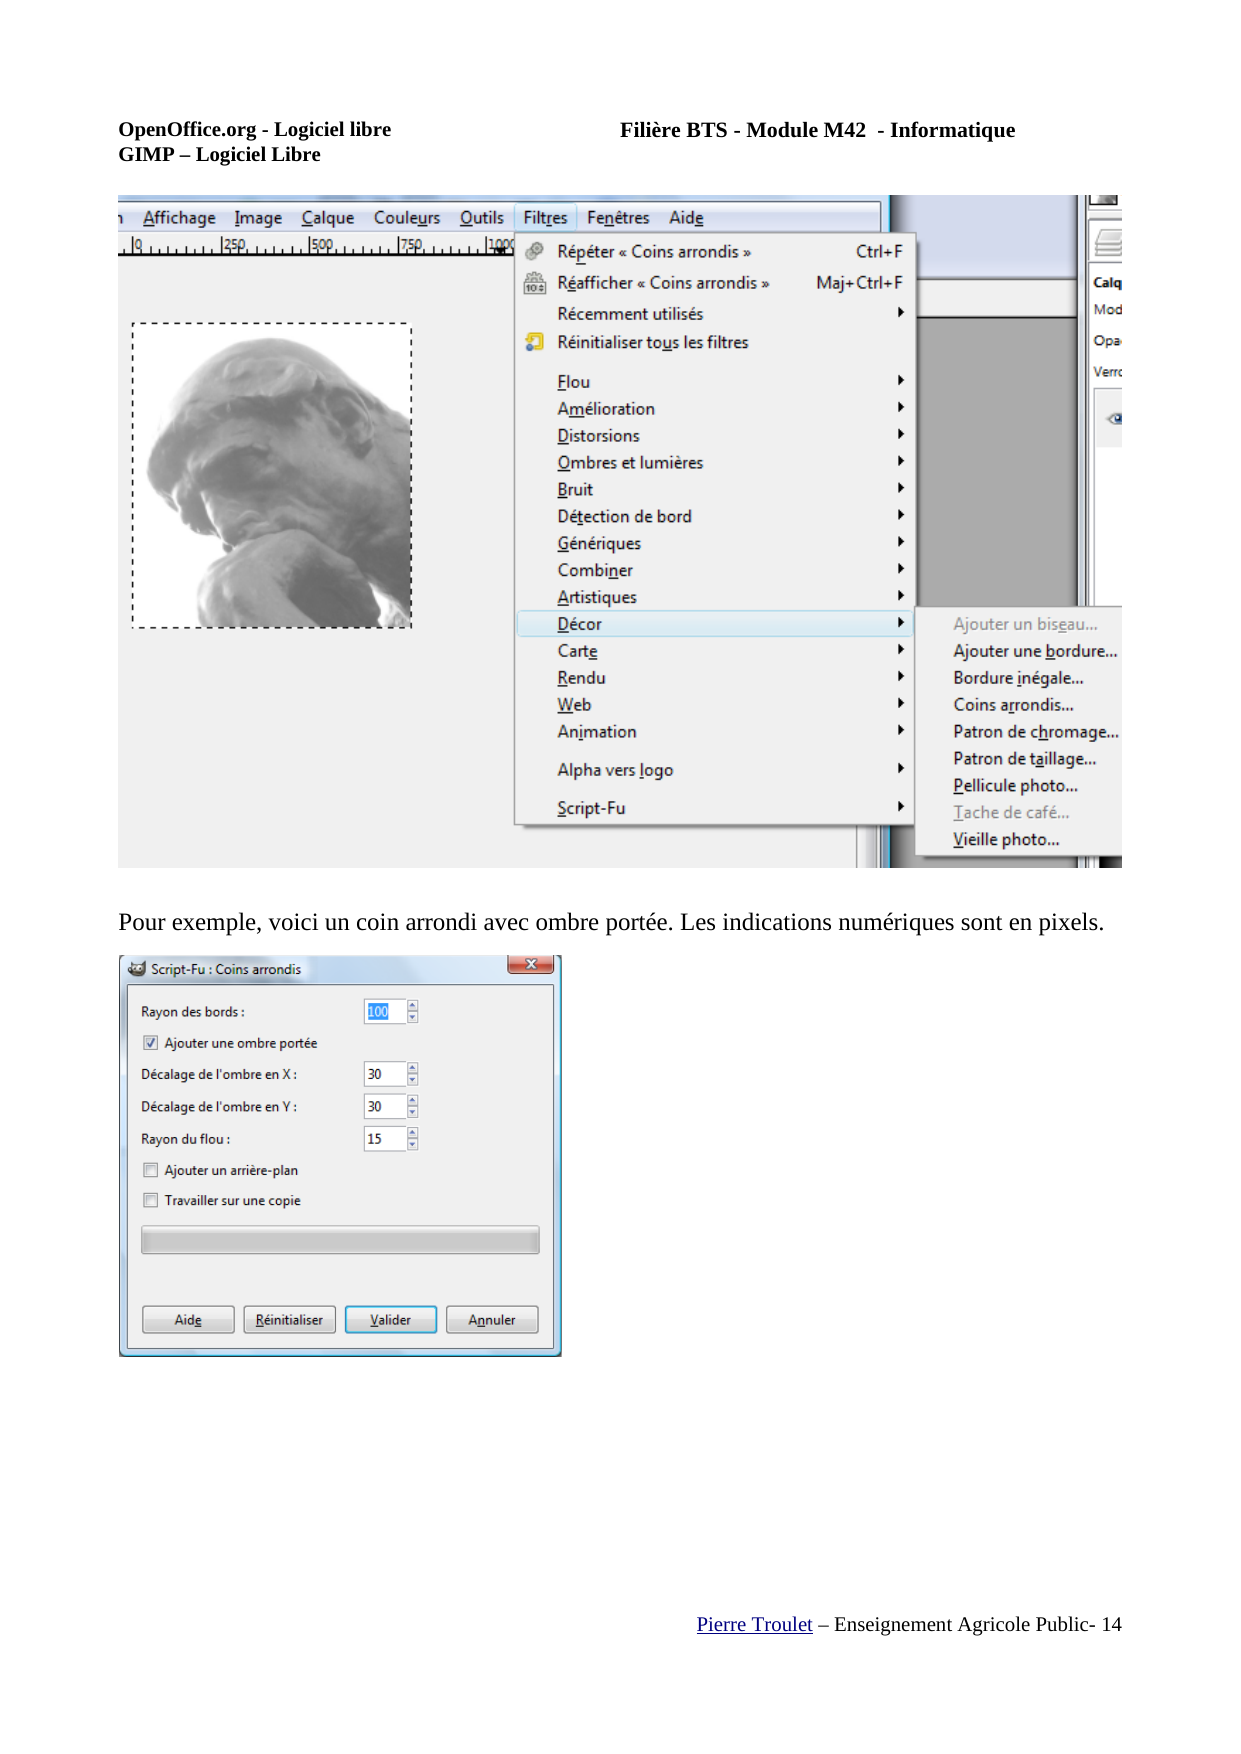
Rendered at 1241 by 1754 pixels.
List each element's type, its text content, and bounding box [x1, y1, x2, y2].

text Pour exemple, voici un coin arrondi avec ombre portée. Les indications numériques sont en pixels. [118, 908, 1122, 936]
picture [119, 955, 562, 1357]
picture [118, 195, 1122, 868]
